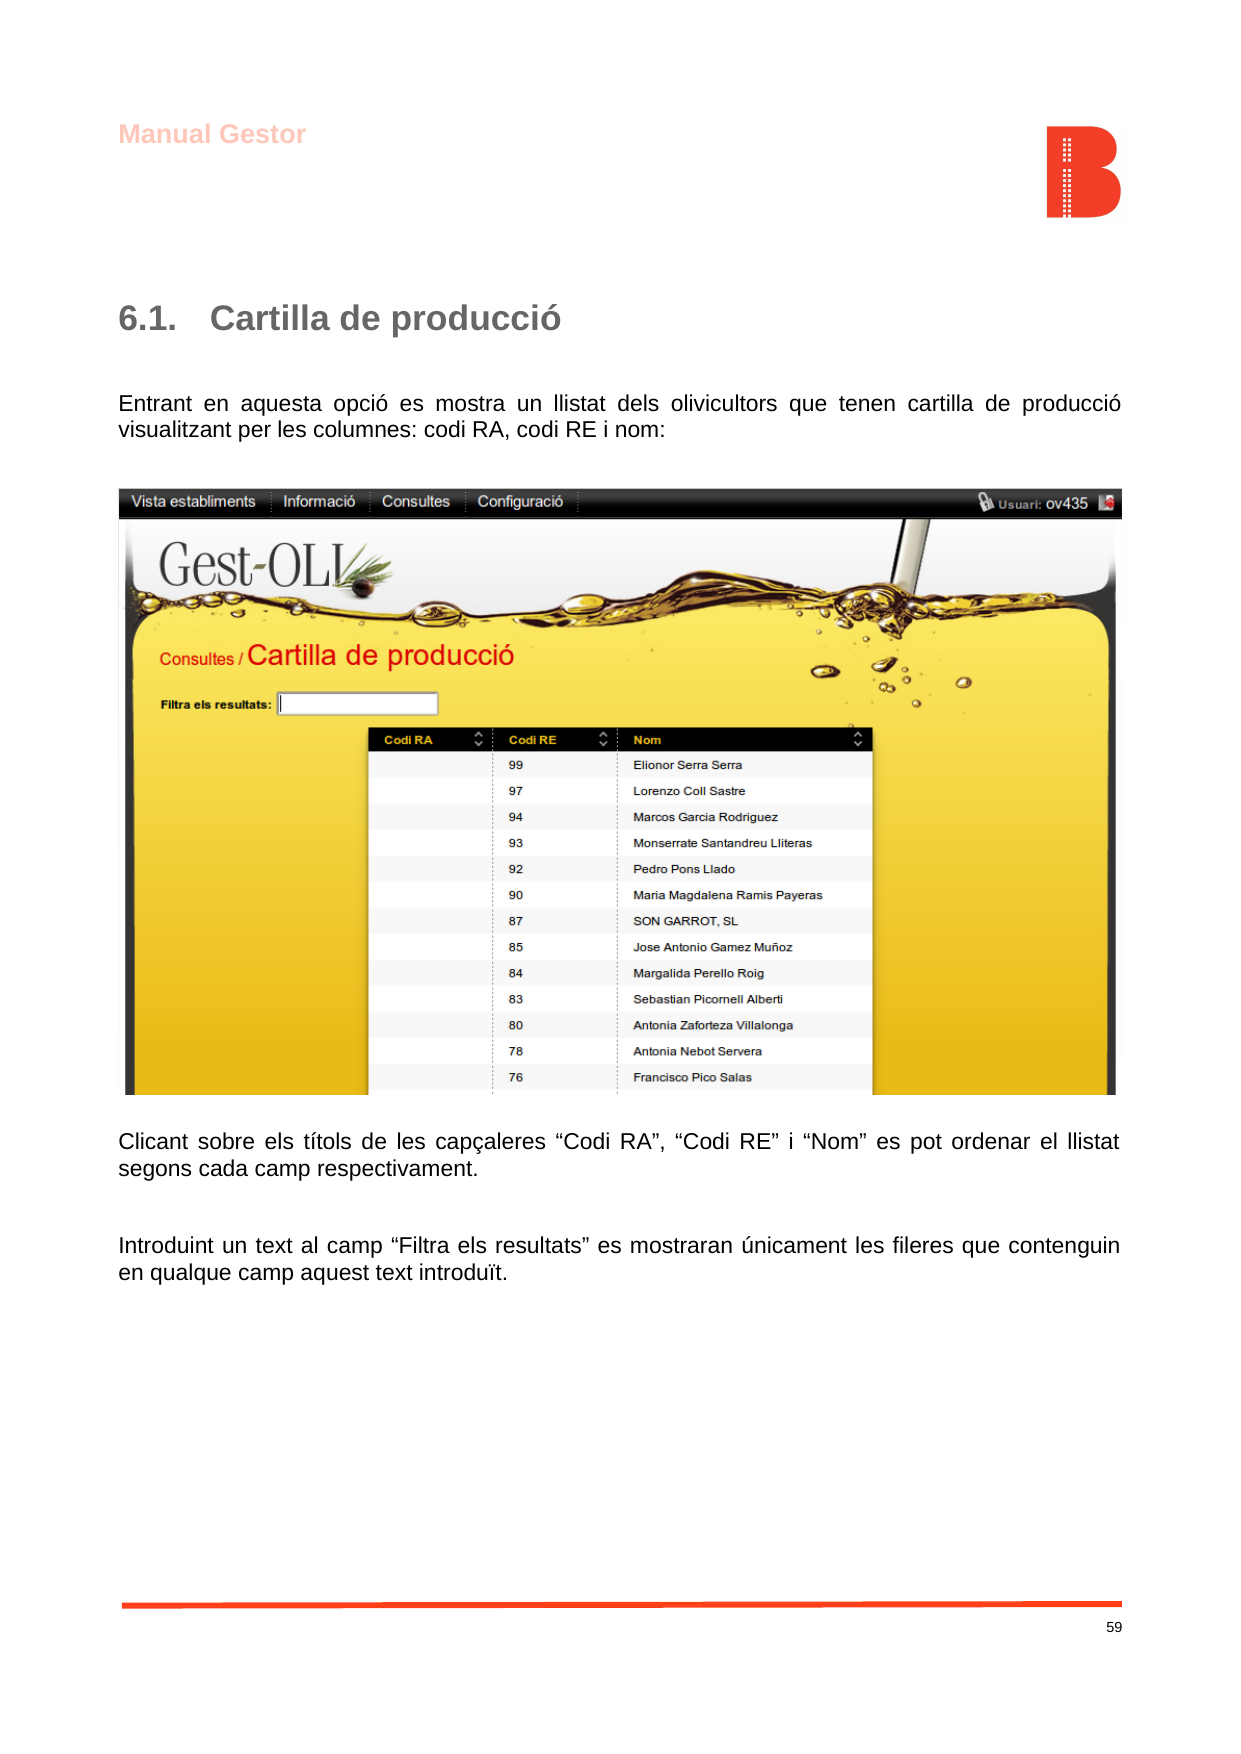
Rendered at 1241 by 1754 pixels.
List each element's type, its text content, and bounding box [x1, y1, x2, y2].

subtitle Cartilla de producció [118, 298, 1122, 338]
picture [1036, 124, 1130, 221]
picture [118, 488, 1123, 1095]
text Introduint un text al camp “Filtra els resultats” es mostraran únicament les fileres que contenguin en qualque camp aquest text introduït. [118, 1232, 1122, 1285]
text Entrant en aquesta opció es mostra un llistat dels olivicultors que tenen cartilla de producció visualitzant per les columnes: codi RA, codi RE i nom: [118, 390, 1122, 442]
text Clicant sobre els títols de les capçaleres “Codi RA”, “Codi RE” i “Nom” es pot ordenar el llistat segons cada camp respectivament. [118, 1128, 1122, 1181]
